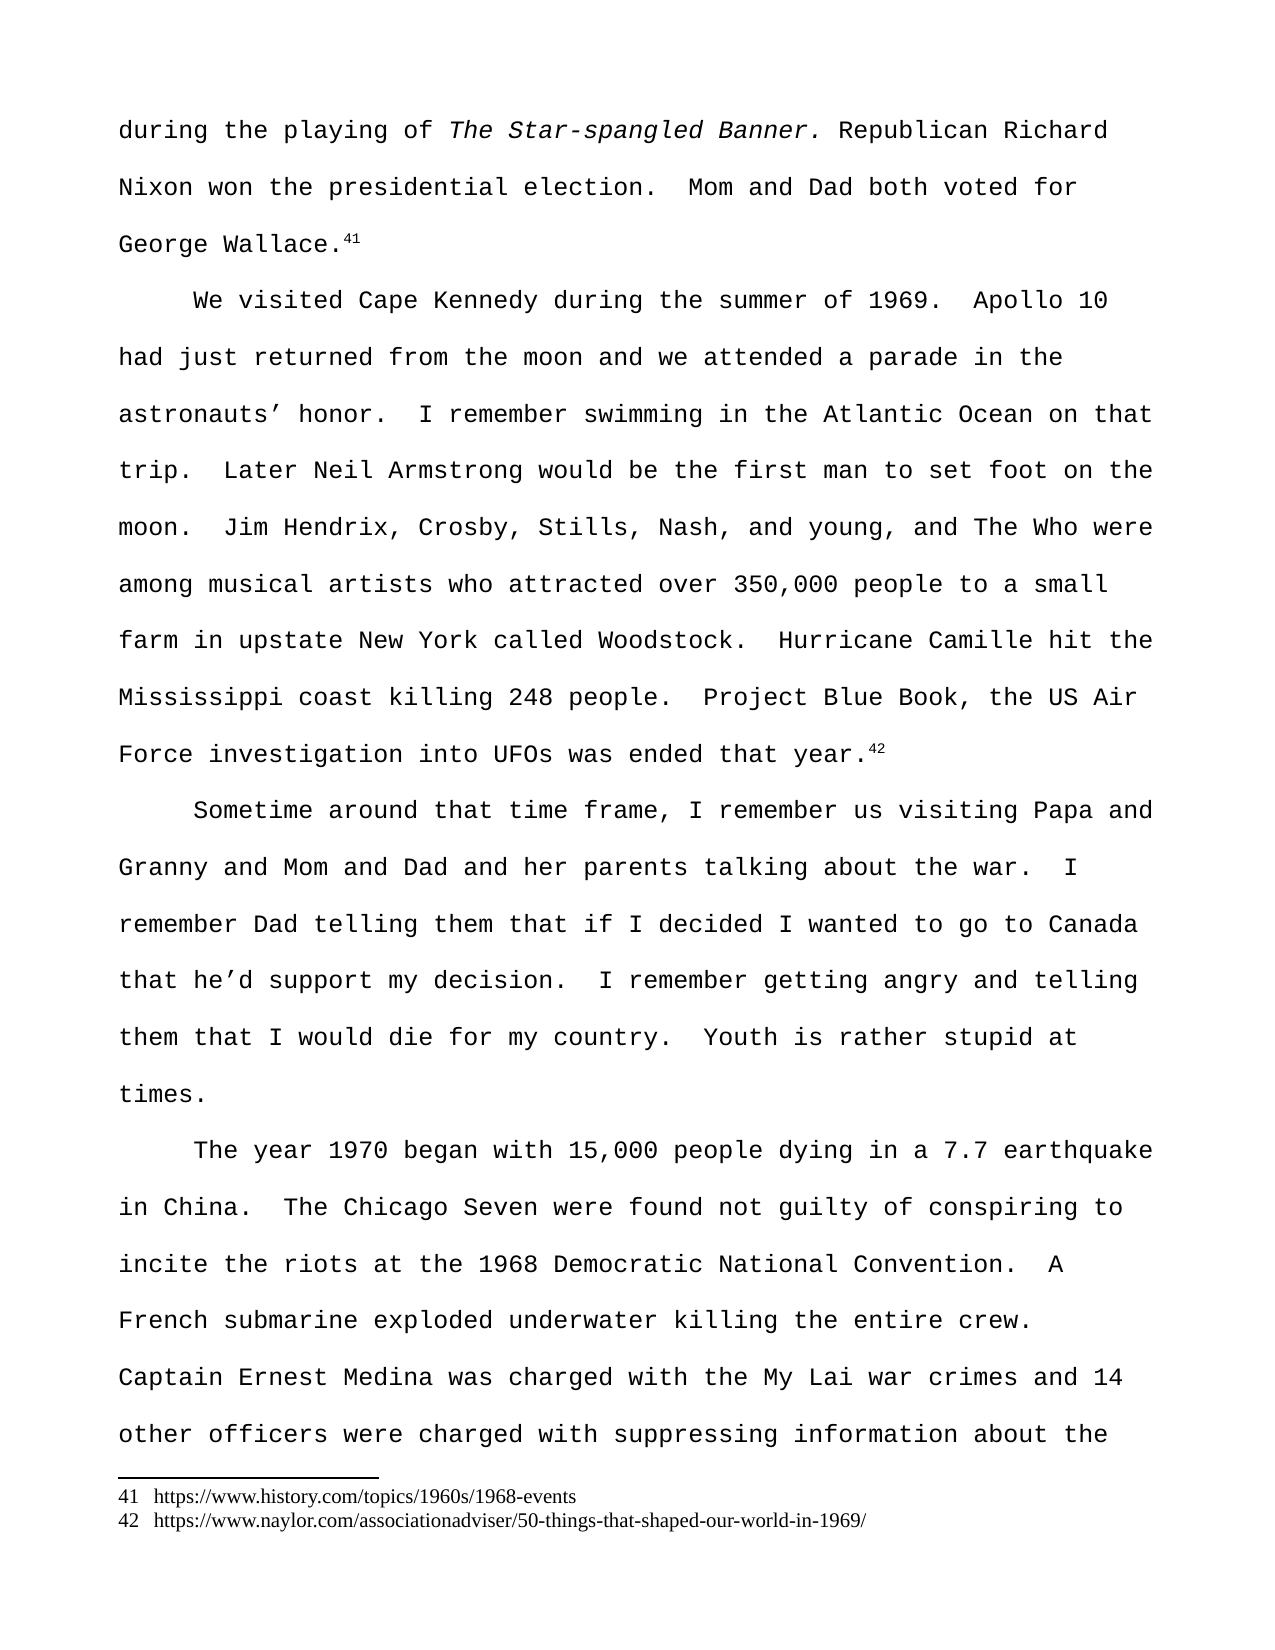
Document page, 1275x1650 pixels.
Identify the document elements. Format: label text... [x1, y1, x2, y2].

text https://www.history.com/topics/1960s/1968-events [118, 1484, 1157, 1508]
text during the playing of The Star-spangled Banner. Republican Richard Nixon won the presidential election. Mom and Dad both voted for George Wallace. [118, 118, 1157, 260]
text The year 1970 began with 15,000 people dying in a 7.7 earthquake in China. The Chicago Seven were found not guilty of conspiring to incite the riots at the 1968 Democratic National Convention. A French submarine exploded underwater killing the entire crew. Captain Ernest Medina was charged with the My Lai war crimes and 14 other officers were charged with suppressing information about the [118, 1138, 1157, 1450]
text We visited Cape Kennedy during the summer of 1969. Apollo 10 had just returned from the moon and we attended a parade in the astronauts’ honor. I remember swimming in the Atlantic Ocean on that trip. Later Neil Armstrong would be the first man to set foot on the moon. Jim Hendrix, Crosby, Stills, Nash, and young, and The Who were among musical artists who attracted over 350,000 people to a small farm in upstate New York called Woodstock. Hurricane Camille hit the Mississippi coast killing 248 people. Project Blue Book, the US Air Force investigation into UFOs was ended that year. [118, 288, 1157, 770]
text https://www.naylor.com/associationadviser/50-things-that-shaped-our-world-in-1969/ [118, 1508, 1157, 1532]
text Sometime around that time frame, I remember us visiting Papa and Granny and Mom and Dad and her parents talking about the war. I remember Dad telling them that if I decided I wanted to go to Canada that he’d support my decision. I remember getting angry and telling them that I would die for my country. Youth is rather stupid at times. [118, 798, 1157, 1110]
